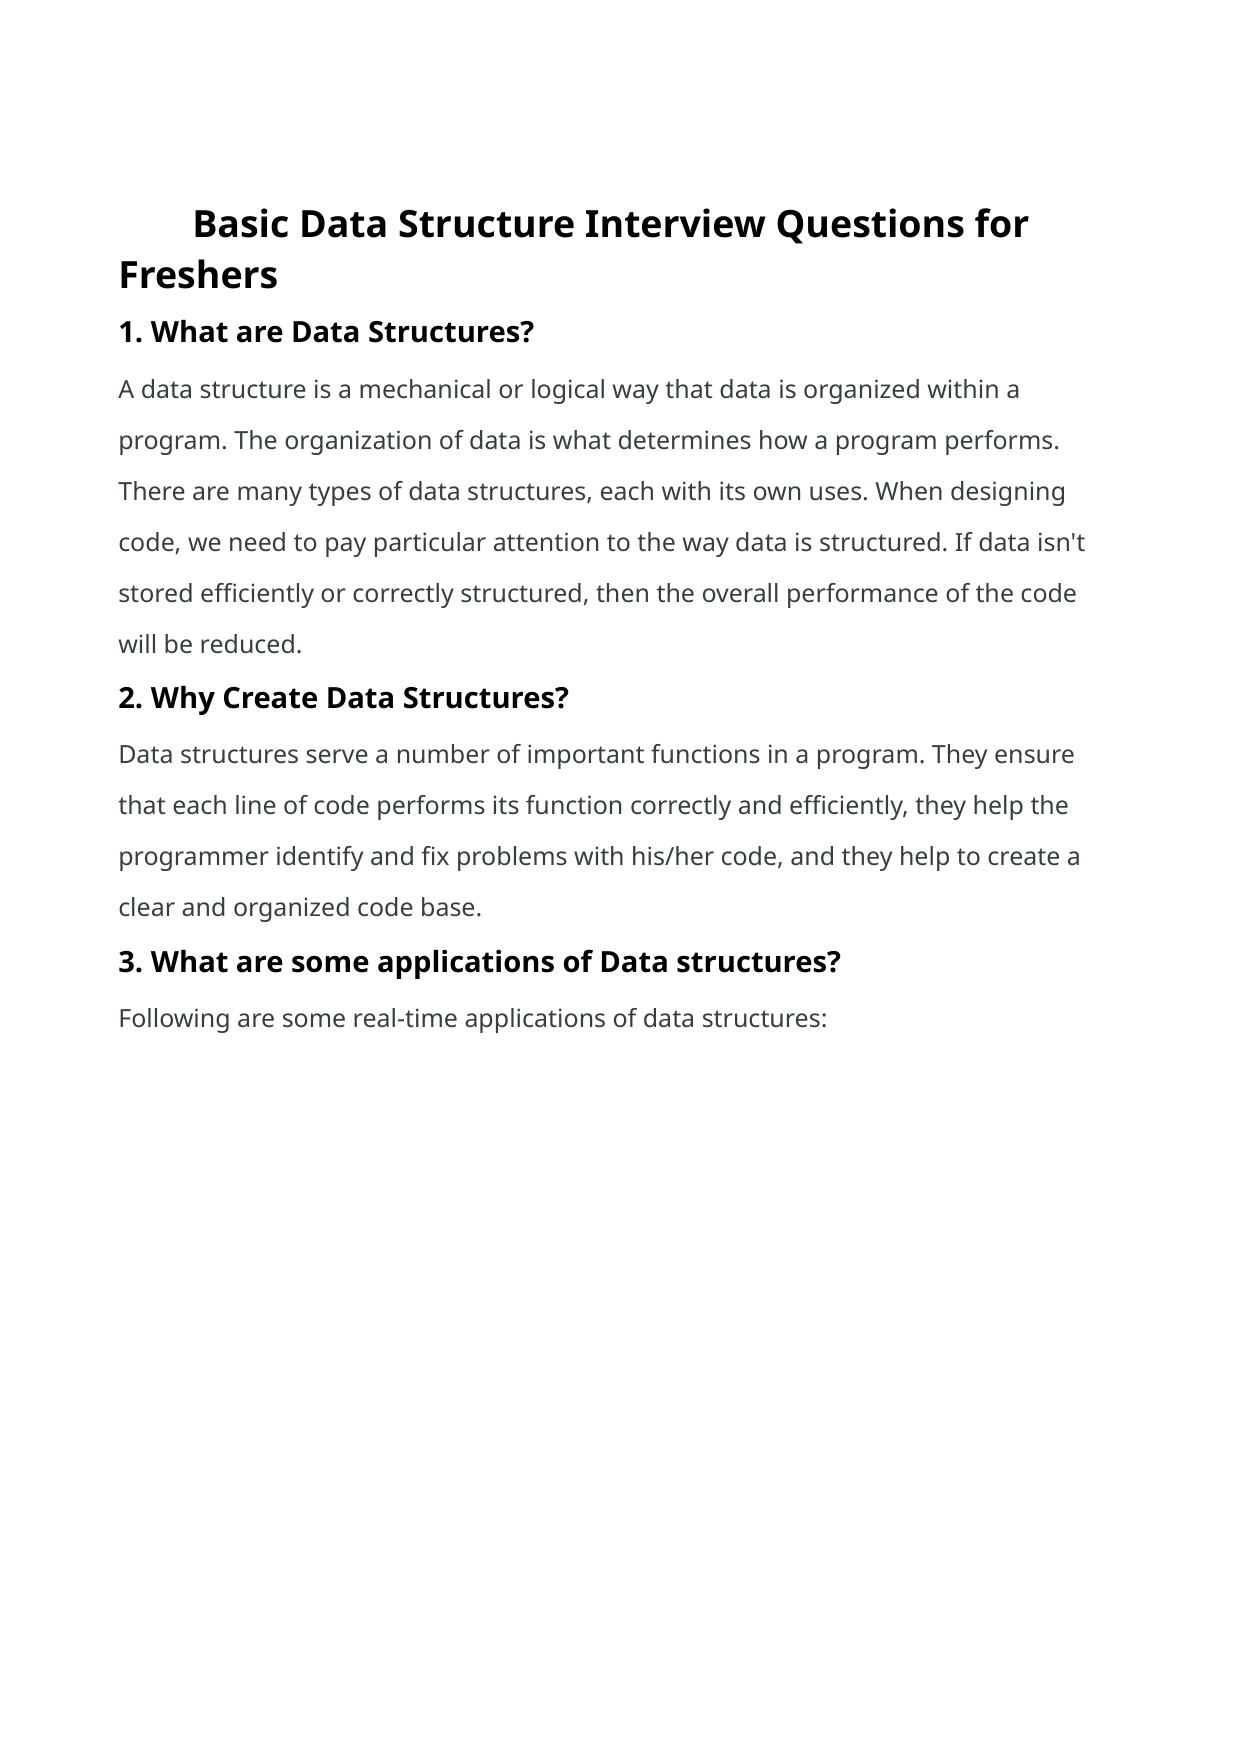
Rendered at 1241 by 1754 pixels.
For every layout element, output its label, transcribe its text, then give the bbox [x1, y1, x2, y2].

subtitle Basic Data Structure Interview Questions for Freshers [118, 197, 1122, 299]
text A data structure is a mechanical or logical way that data is organized within a program. The organization of data is what determines how a program performs. There are many types of data structures, each with its own uses. When designing code, we need to pay particular attention to the way data is structured. If data isn't stored efficiently or correctly structured, then the overall performance of the code will be reduced. [118, 371, 1122, 661]
subtitle 1. What are Data Structures? [118, 312, 1122, 351]
subtitle 2. Why Create Data Structures? [118, 677, 1122, 717]
text Data structures serve a number of important functions in a program. They ensure that each line of code performs its function correctly and efficiently, they help the programmer identify and fix problems with his/her code, and they help to create a clear and organized code base. [118, 737, 1122, 924]
text Following are some real-time applications of data structures: [118, 1001, 1122, 1035]
subtitle 3. What are some applications of Data structures? [118, 941, 1122, 981]
